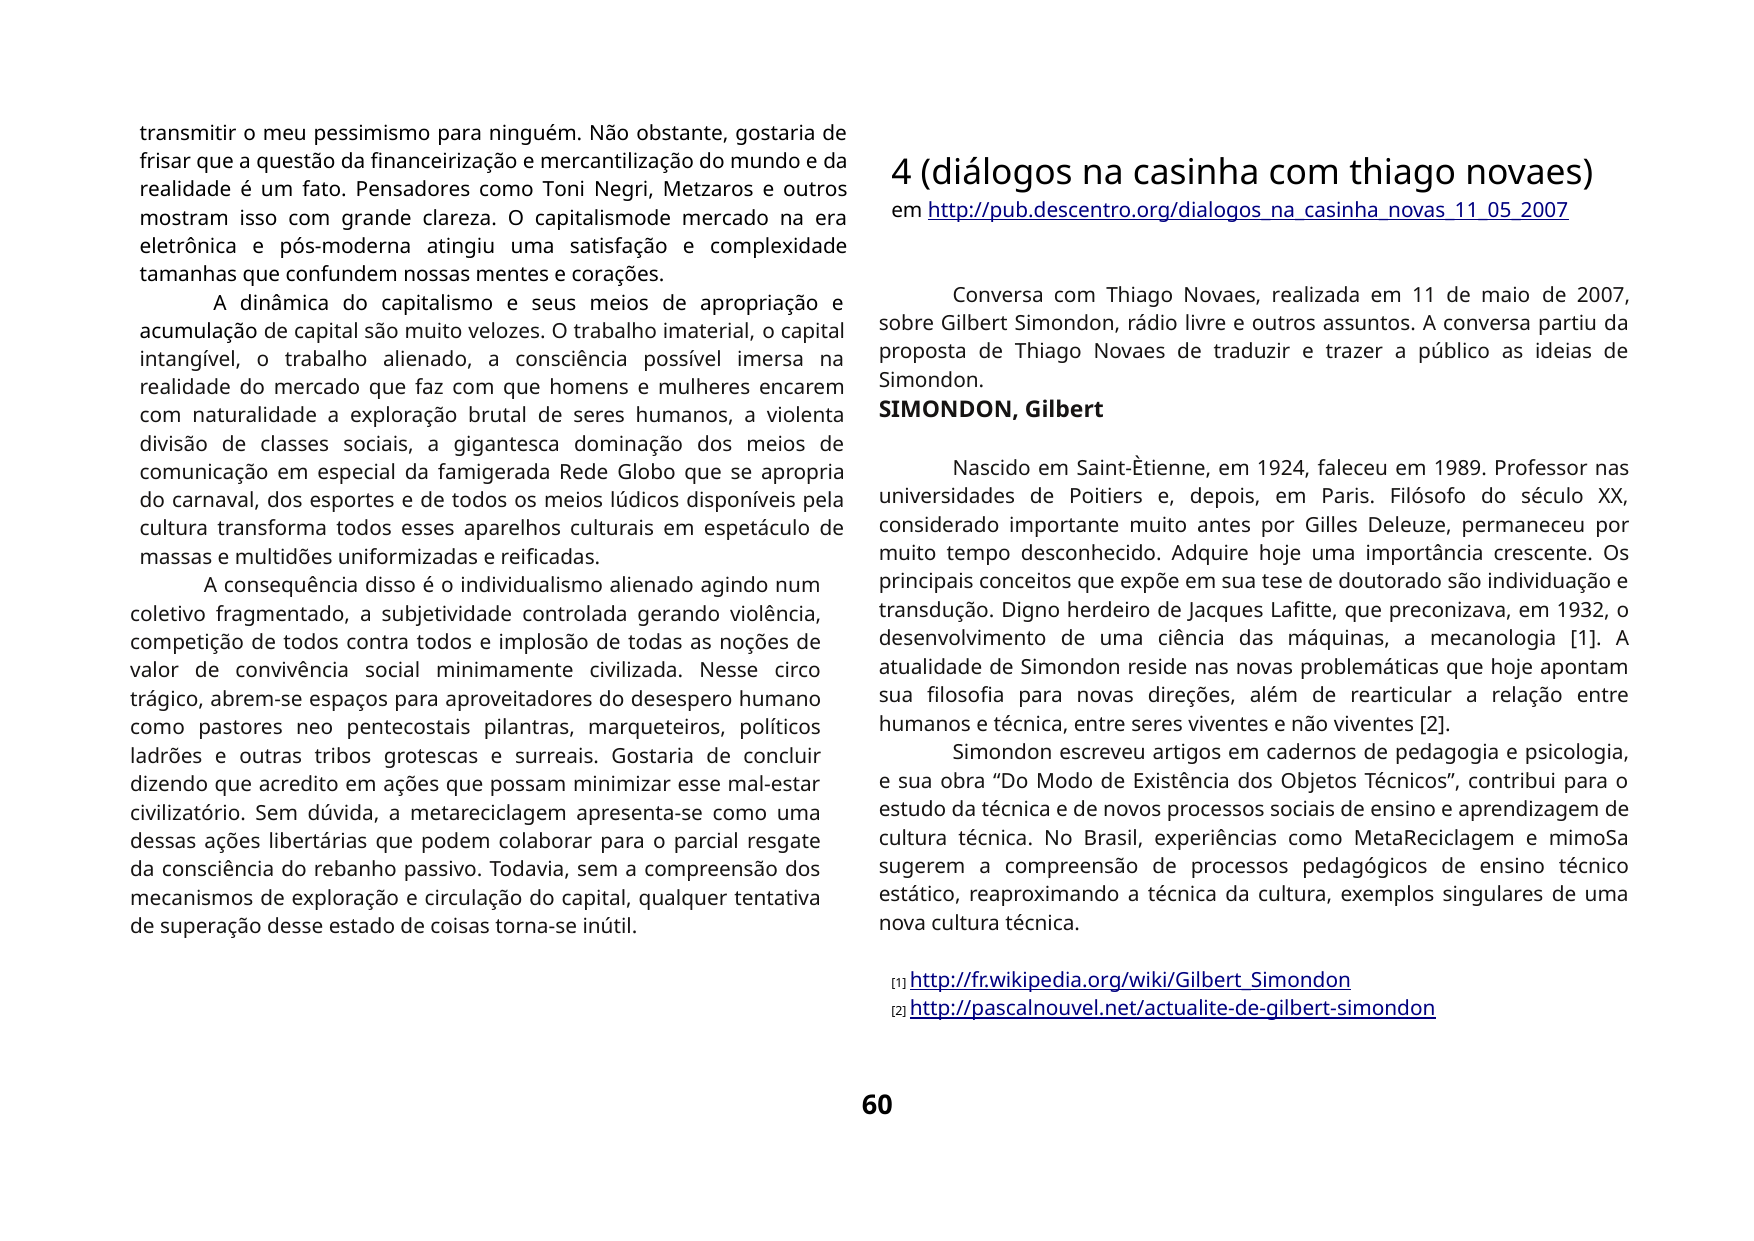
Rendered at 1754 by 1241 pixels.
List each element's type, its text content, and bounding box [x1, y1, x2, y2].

text SIMONDON, Gilbert [878, 393, 1630, 424]
text [1] http://fr.wikipedia.org/wiki/Gilbert_Simondon [891, 965, 1636, 993]
text [2] http://pascalnouvel.net/actualite-de-gilbert-simondon [891, 993, 1636, 1022]
text A dinâmica do capitalismo e seus meios de apropriação e acumulação de capital são muito velozes. O trabalho imaterial, o capital intangível, o trabalho alienado, a consciência possível imersa na realidade do mercado que faz com que homens e mulheres encarem com naturalidade a exploração brutal de seres humanos, a violenta divisão de classes sociais, a gigantesca dominação dos meios de comunicação em especial da famigerada Rede Globo que se apropria do carnaval, dos esportes e de todos os meios lúdicos disponíveis pela cultura transforma todos esses aparelhos culturais em espetáculo de massas e multidões uniformizadas e reificadas. [139, 288, 845, 570]
text Nascido em Saint-Ètienne, em 1924, faleceu em 1989. Professor nas universidades de Poitiers e, depois, em Paris. Filósofo do século XX, considerado importante muito antes por Gilles Deleuze, permaneceu por muito tempo desconhecido. Adquire hoje uma importância crescente. Os principais conceitos que expõe em sua tese de doutorado são individuação e transdução. Digno herdeiro de Jacques Lafitte, que preconizava, em 1932, o desenvolvimento de uma ciência das máquinas, a mecanologia [1]. A atualidade de Simondon reside nas novas problemáticas que hoje apontam sua filosofia para novas direções, além de rearticular a relação entre humanos e técnica, entre seres viventes e não viventes [2]. [878, 453, 1630, 737]
text em http://pub.descentro.org/dialogos_na_casinha_novas_11_05_2007 [891, 195, 1636, 223]
text 4 (diálogos na casinha com thiago novaes) [891, 147, 1636, 195]
text Simondon escreveu artigos em cadernos de pedagogia e psicologia, e sua obra “Do Modo de Existência dos Objetos Técnicos”, contribui para o estudo da técnica e de novos processos sociais de ensino e aprendizagem de cultura técnica. No Brasil, experiências como MetaReciclagem e mimoSa sugerem a compreensão de processos pedagógicos de ensino técnico estático, reaproximando a técnica da cultura, exemplos singulares de uma nova cultura técnica. [878, 737, 1630, 936]
text A consequência disso é o individualismo alienado agindo num coletivo fragmentado, a subjetividade controlada gerando violência, competição de todos contra todos e implosão de todas as noções de valor de convivência social minimamente civilizada. Nesse circo trágico, abrem-se espaços para aproveitadores do desespero humano como pastores neo pentecostais pilantras, marqueteiros, políticos ladrões e outras tribos grotescas e surreais. Gostaria de concluir dizendo que acredito em ações que possam minimizar esse mal-estar civilizatório. Sem dúvida, a metareciclagem apresenta-se como uma dessas ações libertárias que podem colaborar para o parcial resgate da consciência do rebanho passivo. Todavia, sem a compreensão dos mecanismos de exploração e circulação do capital, qualquer tentativa de superação desse estado de coisas torna-se inútil. [130, 570, 822, 940]
text Conversa com Thiago Novaes, realizada em 11 de maio de 2007, sobre Gilbert Simondon, rádio livre e outros assuntos. A conversa partiu da proposta de Thiago Novaes de traduzir e trazer a público as ideias de Simondon. [878, 280, 1630, 393]
text transmitir o meu pessimismo para ninguém. Não obstante, gostaria de frisar que a questão da financeirização e mercantilização do mundo e da realidade é um fato. Pensadores como Toni Negri, Metzaros e outros mostram isso com grande clareza. O capitalismode mercado na era eletrônica e pós-moderna atingiu uma satisfação e complexidade tamanhas que confundem nossas mentes e corações. [139, 118, 848, 288]
